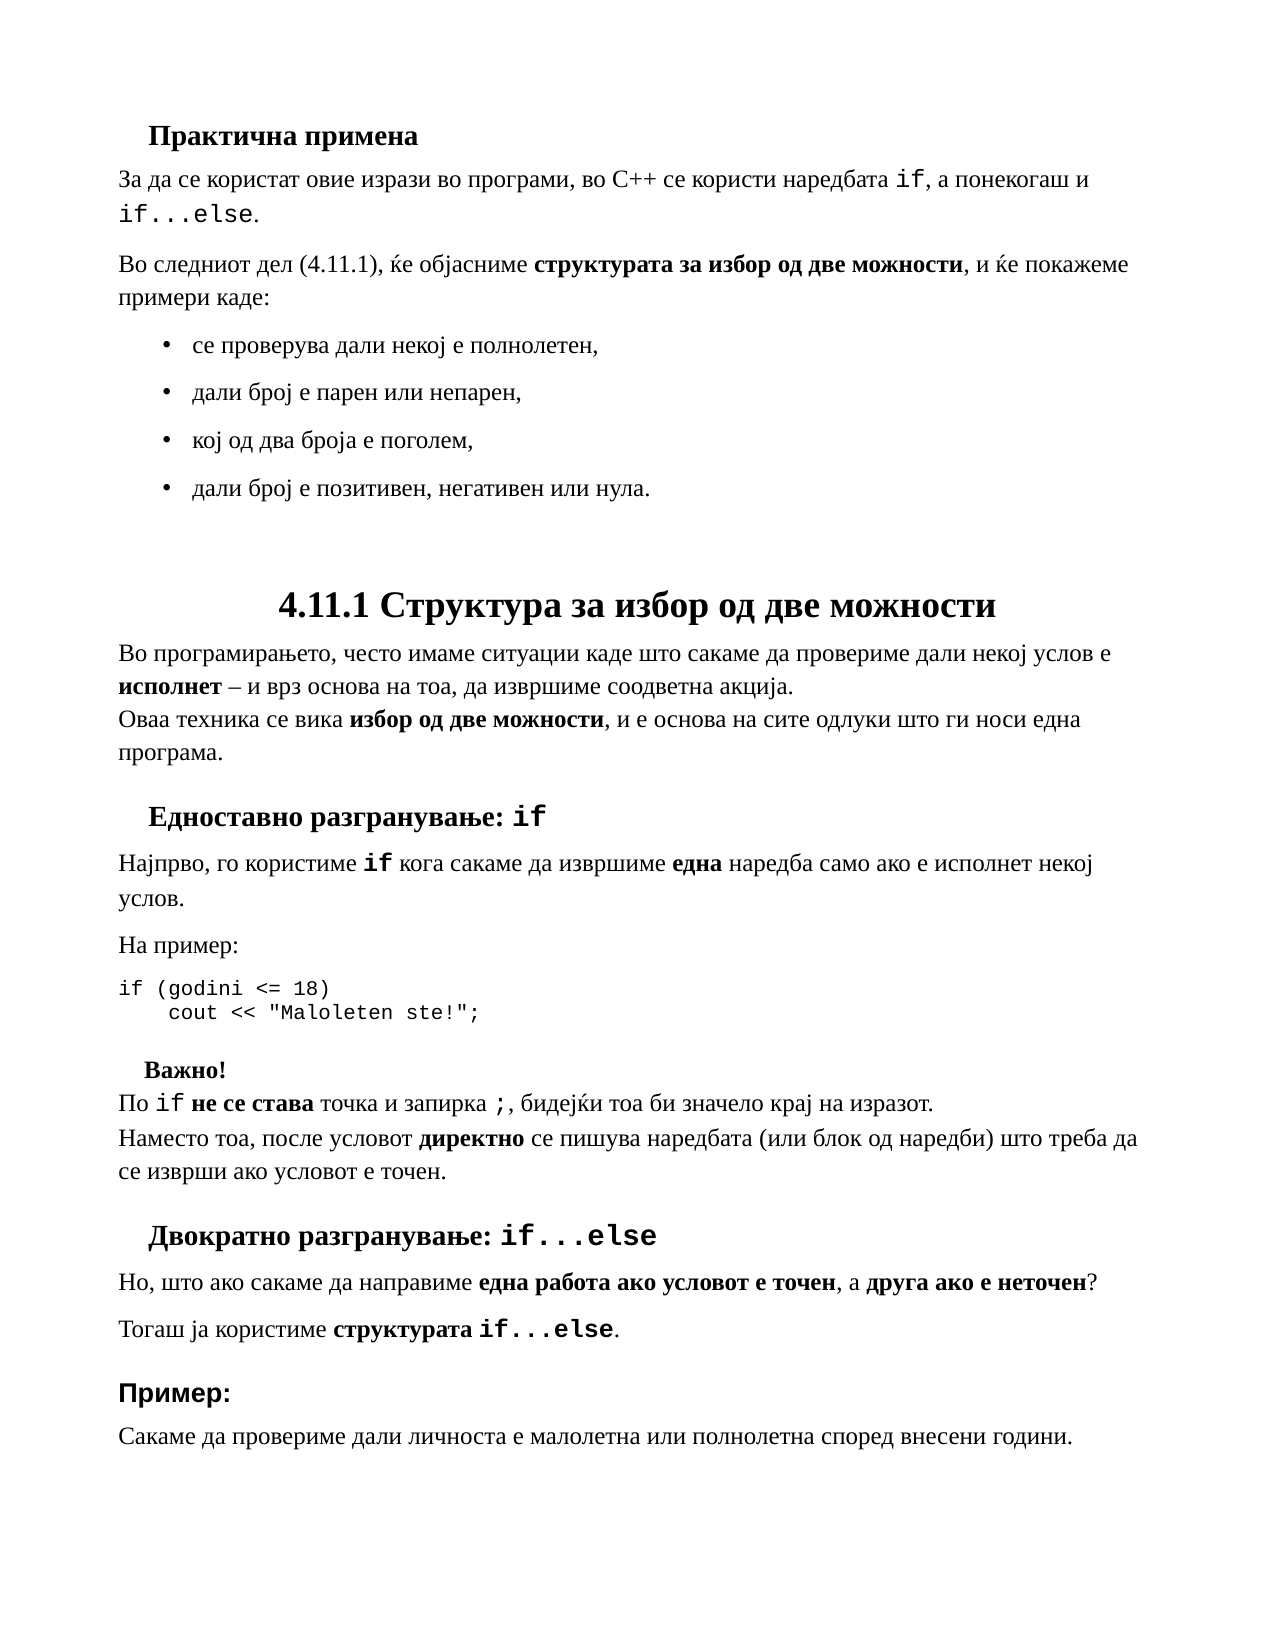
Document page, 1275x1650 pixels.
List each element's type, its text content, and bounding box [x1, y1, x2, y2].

text Тогаш ја користиме структурата if...else. [118, 1314, 1157, 1345]
text Во програмирањето, често имаме ситуации каде што сакаме да провериме дали некој услов е исполнет – и врз основа на тоа, да извршиме соодветна акција. Оваа техника се вика избор од две можности, и е основа на сите одлуки што ги носи една програма. [118, 638, 1157, 766]
text Најпрво, го користиме if кога сакаме да извршиме една наредба само ако е исполнет некој услов. [118, 848, 1157, 912]
text if (godini <= 18) [118, 978, 1157, 1002]
list дали број е парен или непарен, [162, 377, 1157, 406]
text Но, што ако сакаме да направиме една работа ако условот е точен, а друга ако е неточен? [118, 1267, 1157, 1296]
text Во следниот дел (4.11.1), ќе објасниме структурата за избор од две можности, и ќе покажеме примери каде: [118, 249, 1157, 311]
subtitle Пример: [118, 1377, 1157, 1408]
subtitle 🔧 Практична примена [118, 118, 1157, 152]
text cout << "Maloleten ste!"; [118, 1002, 1157, 1026]
subtitle 4.11.1 Структура за избор од две можности [118, 582, 1157, 626]
text На пример: [118, 931, 1157, 959]
list се проверува дали некој е полнолетен, [162, 330, 1157, 359]
subtitle ✅ Едноставно разгранување: if [118, 799, 1157, 835]
list кој од два броја е поголем, [162, 425, 1157, 454]
text 📌 Важно! По if не се става точка и запирка ;, бидејќи тоа би значело крај на изразот. Наместо тоа, после условот директно се пишува наредбата (или блок од наредби) што треба да се изврши ако условот е точен. [118, 1055, 1157, 1185]
text Сакаме да провериме дали личноста е малолетна или полнолетна според внесени години. [118, 1421, 1157, 1449]
text За да се користат овие изрази во програми, во C++ се користи наредбата if, а понекогаш и if...else. [118, 164, 1157, 230]
subtitle 🔁 Двократно разгранување: if...else [118, 1218, 1157, 1254]
list дали број е позитивен, негативен или нула. [162, 473, 1157, 501]
